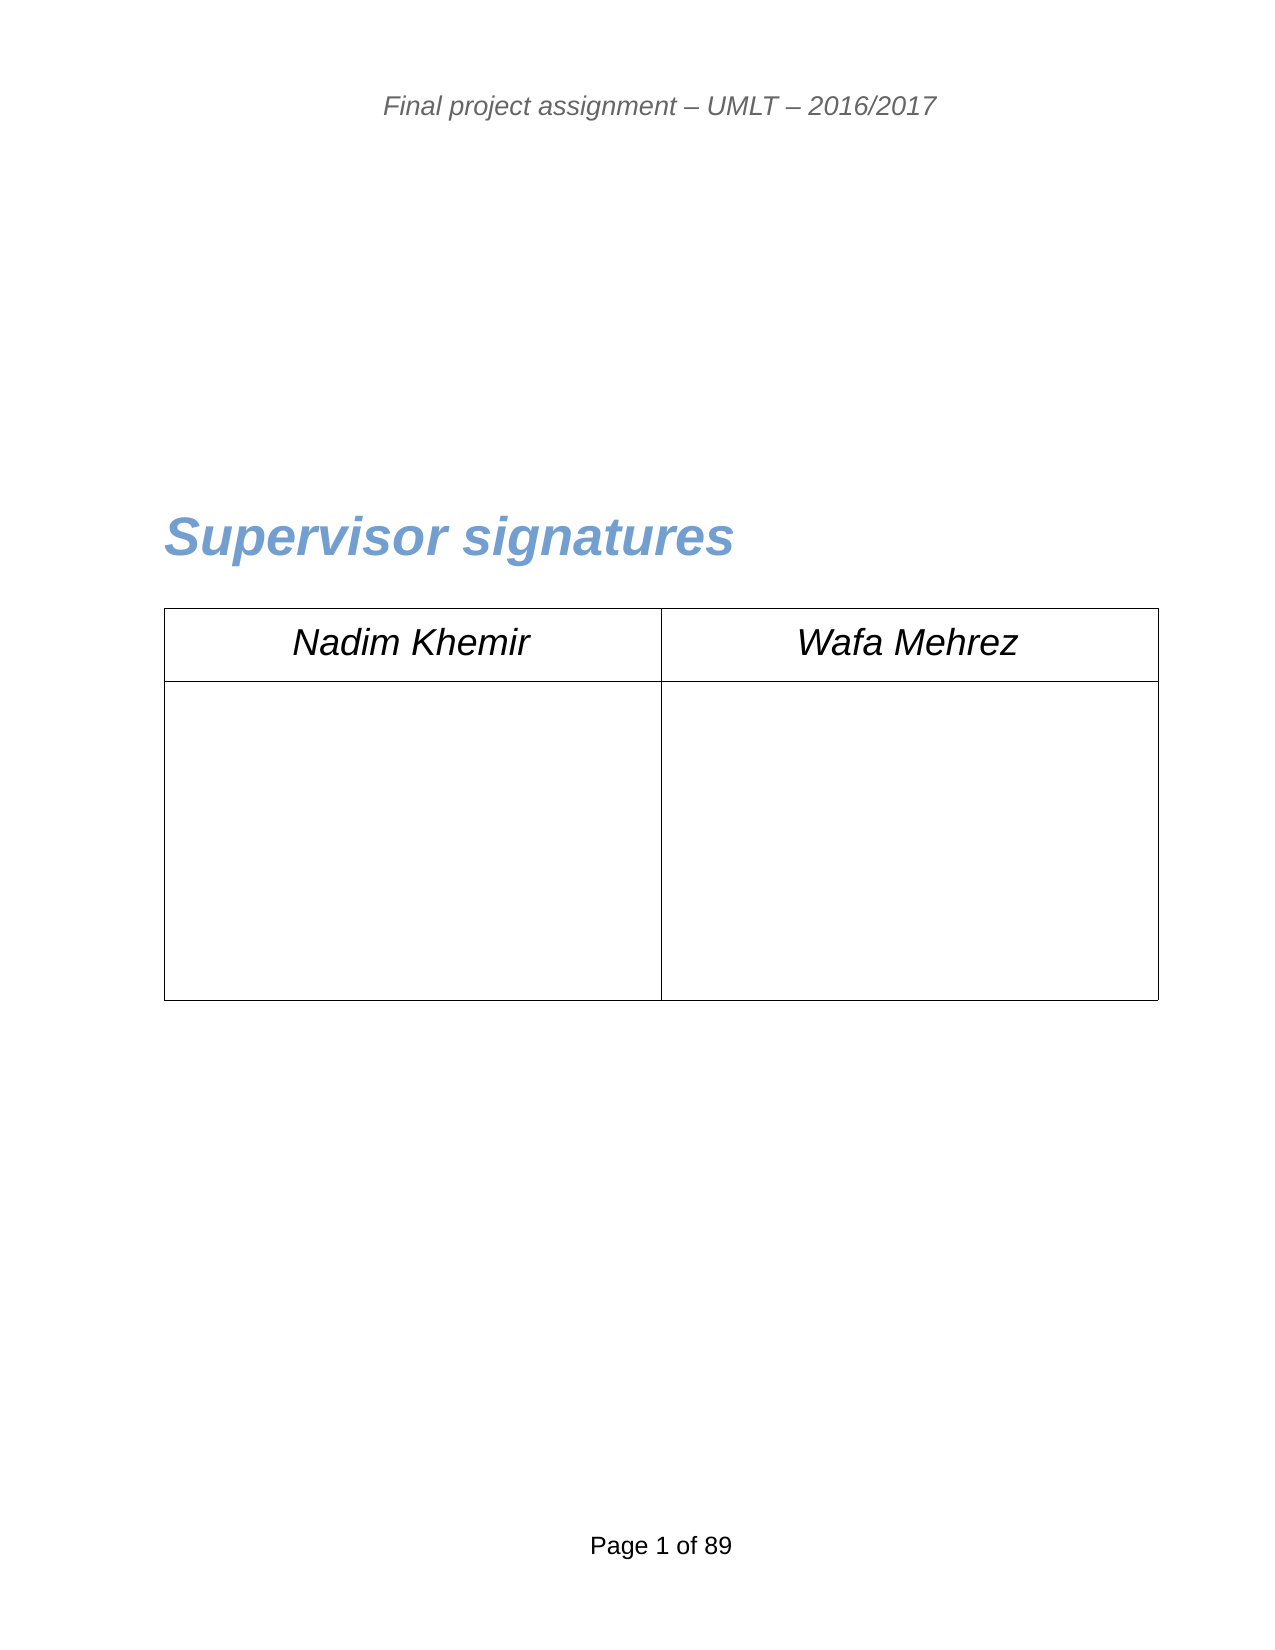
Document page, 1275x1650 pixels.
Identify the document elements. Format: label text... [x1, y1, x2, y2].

table_cell [662, 682, 1158, 1000]
table_cell [165, 682, 661, 1000]
table_header Nadim Khemir [165, 609, 661, 681]
title Supervisor signatures [164, 504, 1158, 567]
table_header Wafa Mehrez [662, 609, 1158, 681]
